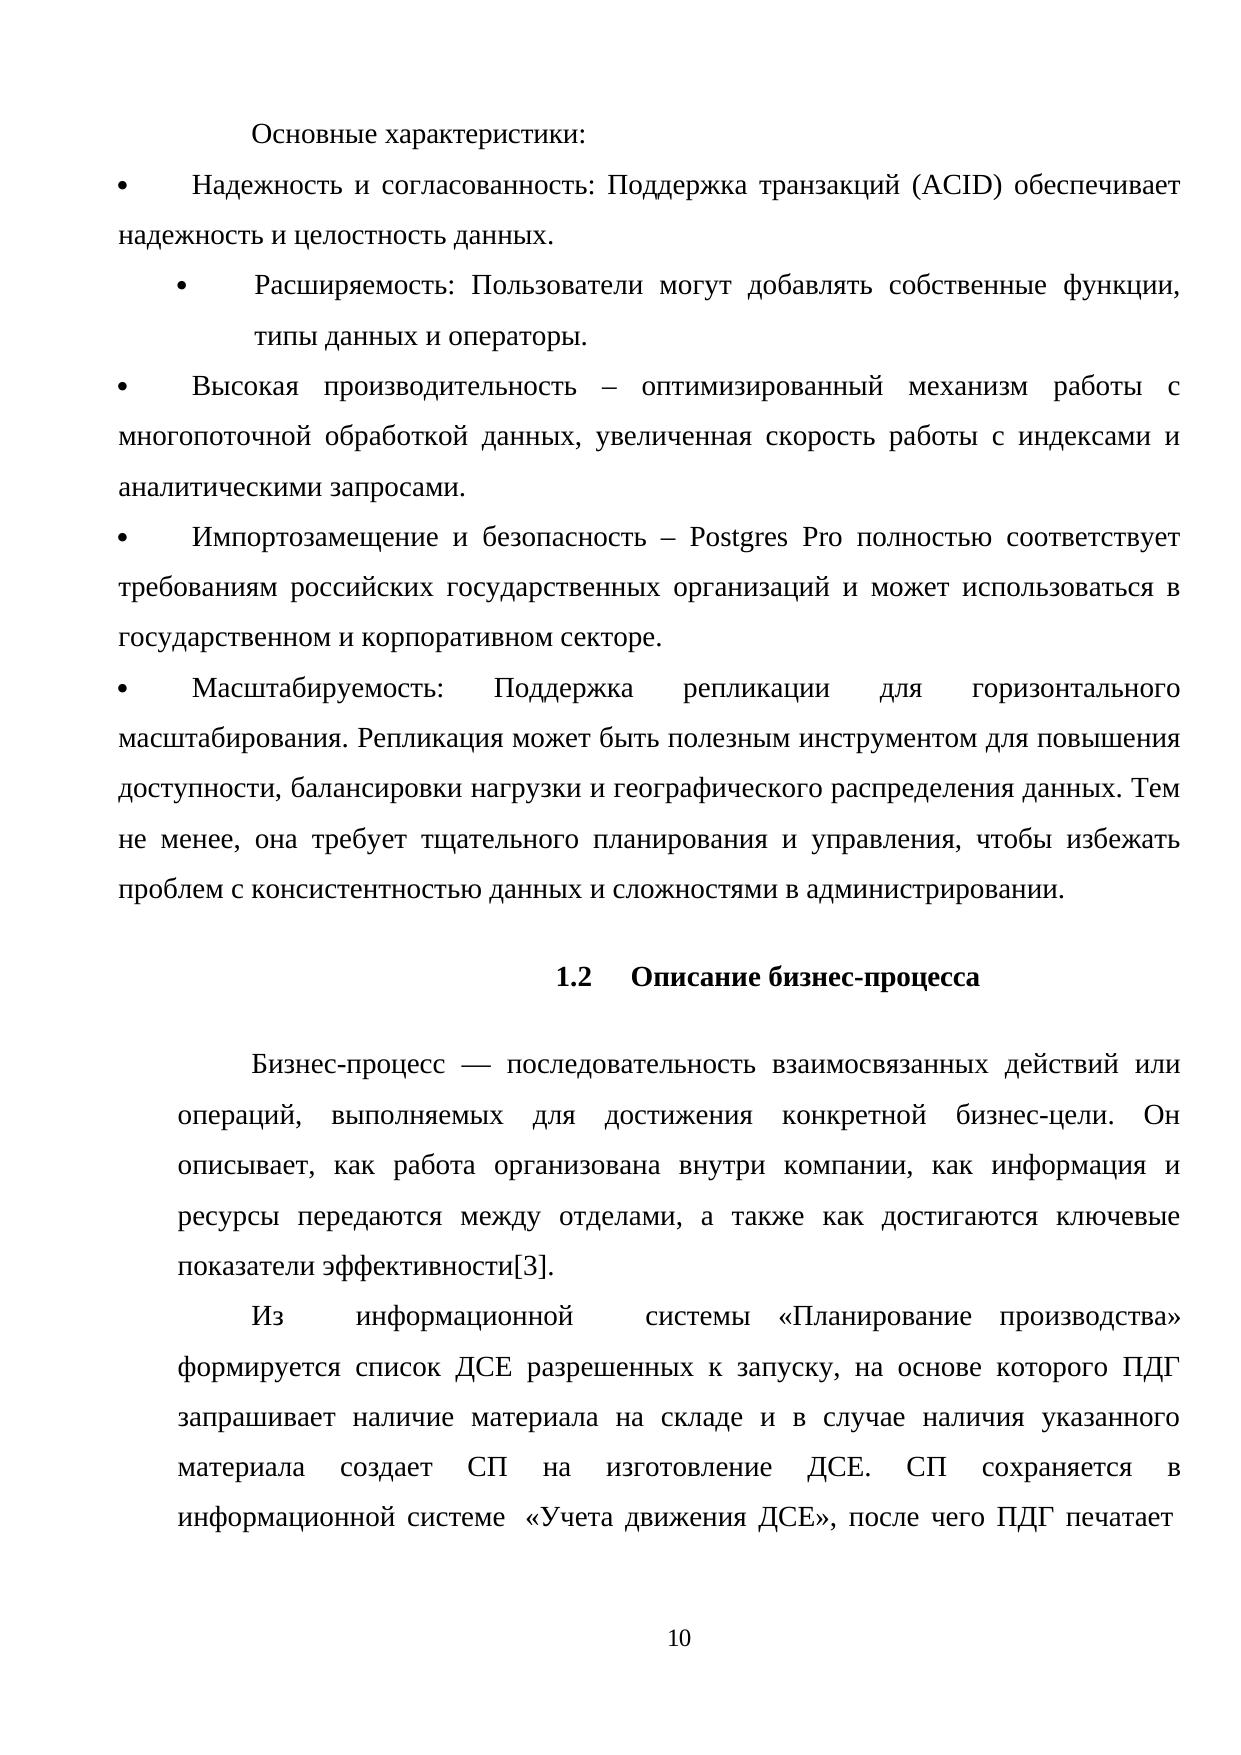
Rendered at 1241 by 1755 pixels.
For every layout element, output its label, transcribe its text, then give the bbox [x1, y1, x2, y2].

list Расширяемость: Пользователи могут добавлять собственные функции, типы данных и операторы. [177, 267, 1181, 351]
list Масштабируемость: Поддержка репликации для горизонтального масштабирования. Репликация может быть полезным инструментом для повышения доступности, балансировки нагрузки и географического распределения данных. Тем не менее, она требует тщательного планирования и управления, чтобы избежать проблем с консистентностью данных и сложностями в администрировании. [118, 670, 1181, 905]
text Основные характеристики: [251, 116, 1241, 150]
list Импортозамещение и безопасность – Postgres Pro полностью соответствует требованиям российских государственных организаций и может использоваться в государственном и корпоративном секторе. [118, 519, 1182, 653]
subtitle Описание бизнес-процесса [295, 959, 1241, 992]
text Из информационной системы «Планирование производства» формируется список ДСЕ разрешенных к запуску, на основе которого ПДГ запрашивает наличие материала на складе и в случае наличия указанного материала создает СП на изготовление ДСЕ. СП сохраняется в информационной системе «Учета движения ДСЕ», после чего ПДГ печатает [177, 1298, 1182, 1533]
list Высокая производительность – оптимизированный механизм работы с многопоточной обработкой данных, увеличенная скорость работы с индексами и аналитическими запросами. [118, 368, 1181, 502]
text Бизнес-процесс — последовательность взаимосвязанных действий или операций, выполняемых для достижения конкретной бизнес-цели. Он описывает, как работа организована внутри компании, как информация и ресурсы передаются между отделами, а также как достигаются ключевые показатели эффективности[3]. [177, 1047, 1181, 1281]
list Надежность и согласованность: Поддержка транзакций (ACID) обеспечивает надежность и целостность данных. [118, 167, 1181, 251]
